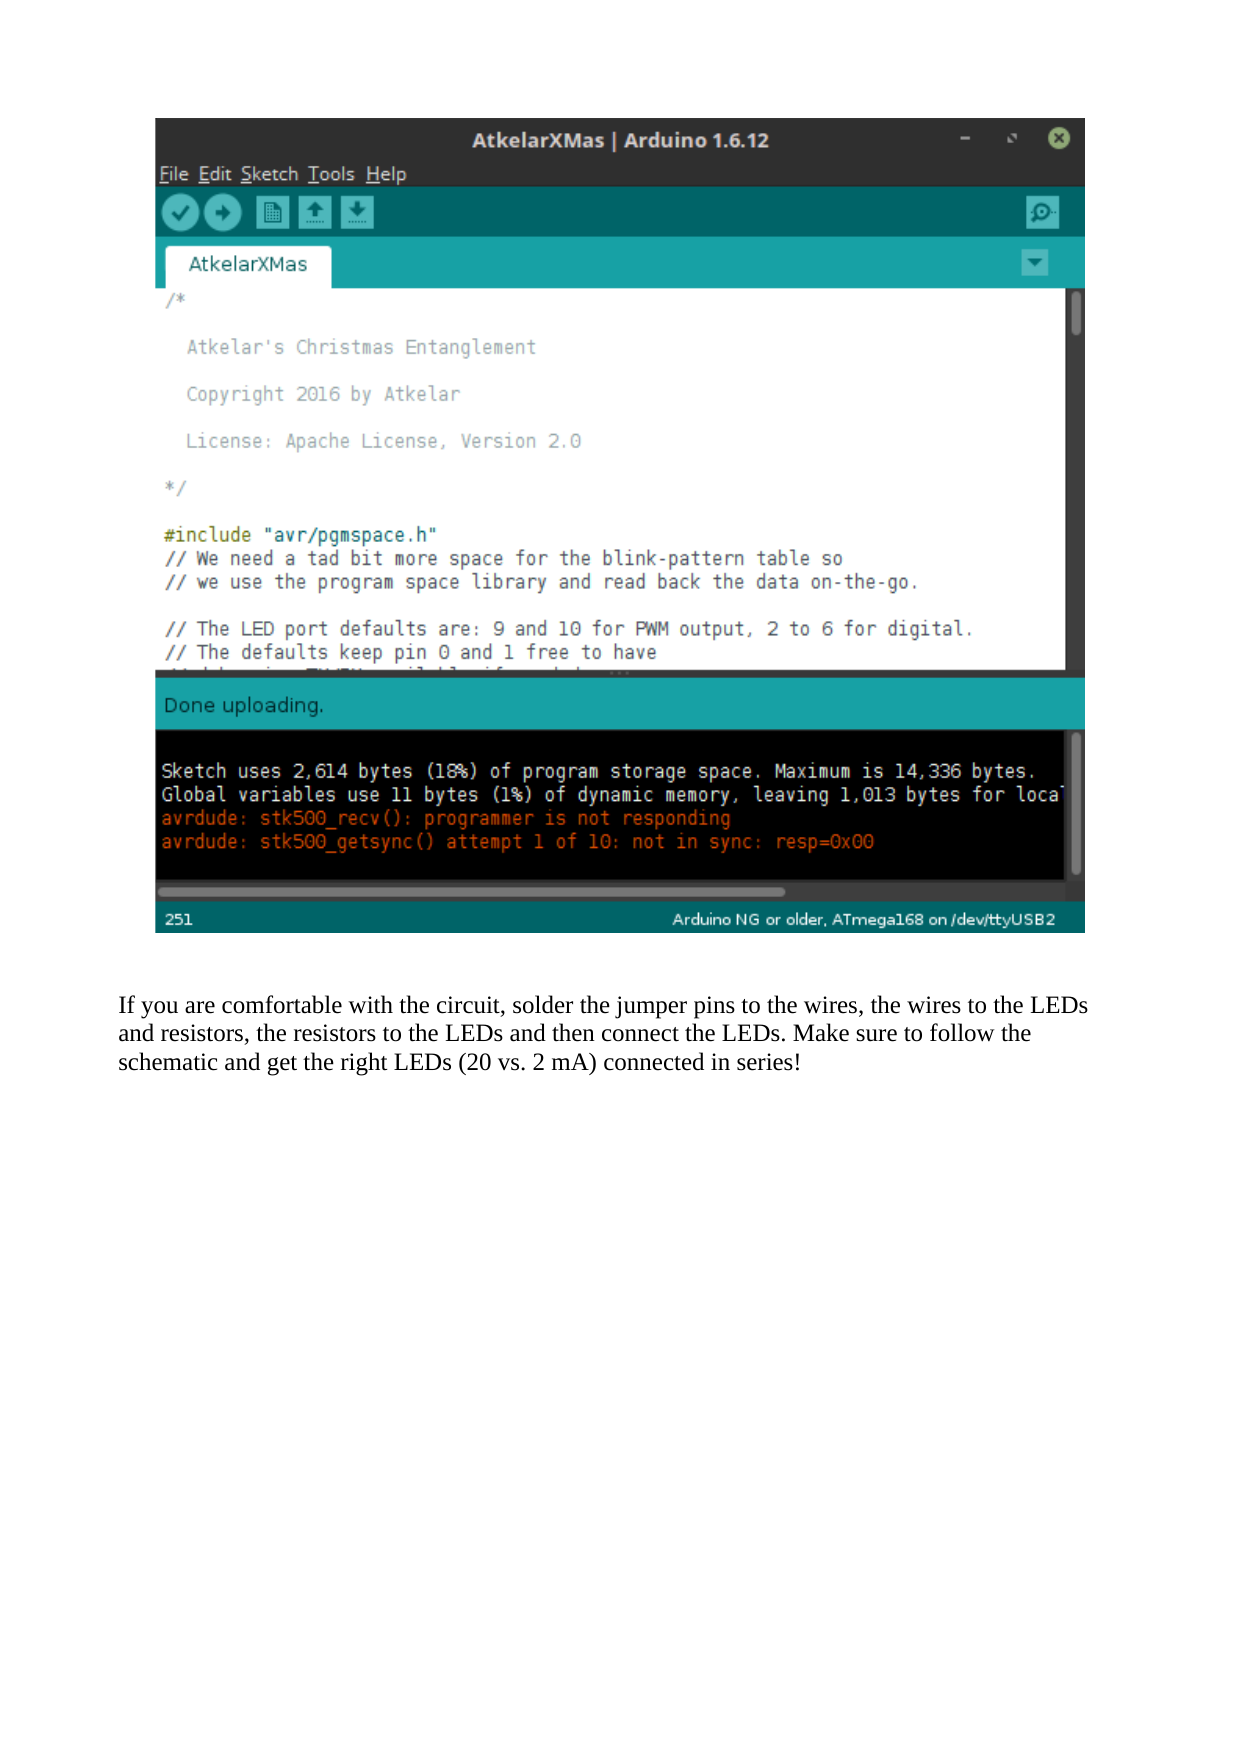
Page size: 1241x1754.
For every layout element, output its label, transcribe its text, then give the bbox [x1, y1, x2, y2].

picture [155, 118, 1085, 933]
text If you are comfortable with the circuit, solder the jumper pins to the wires, the wires to the LEDs and resistors, the resistors to the LEDs and then connect the LEDs. Make sure to follow the schematic and get the right LEDs (20 vs. 2 mA) connected in series! [118, 990, 1122, 1076]
